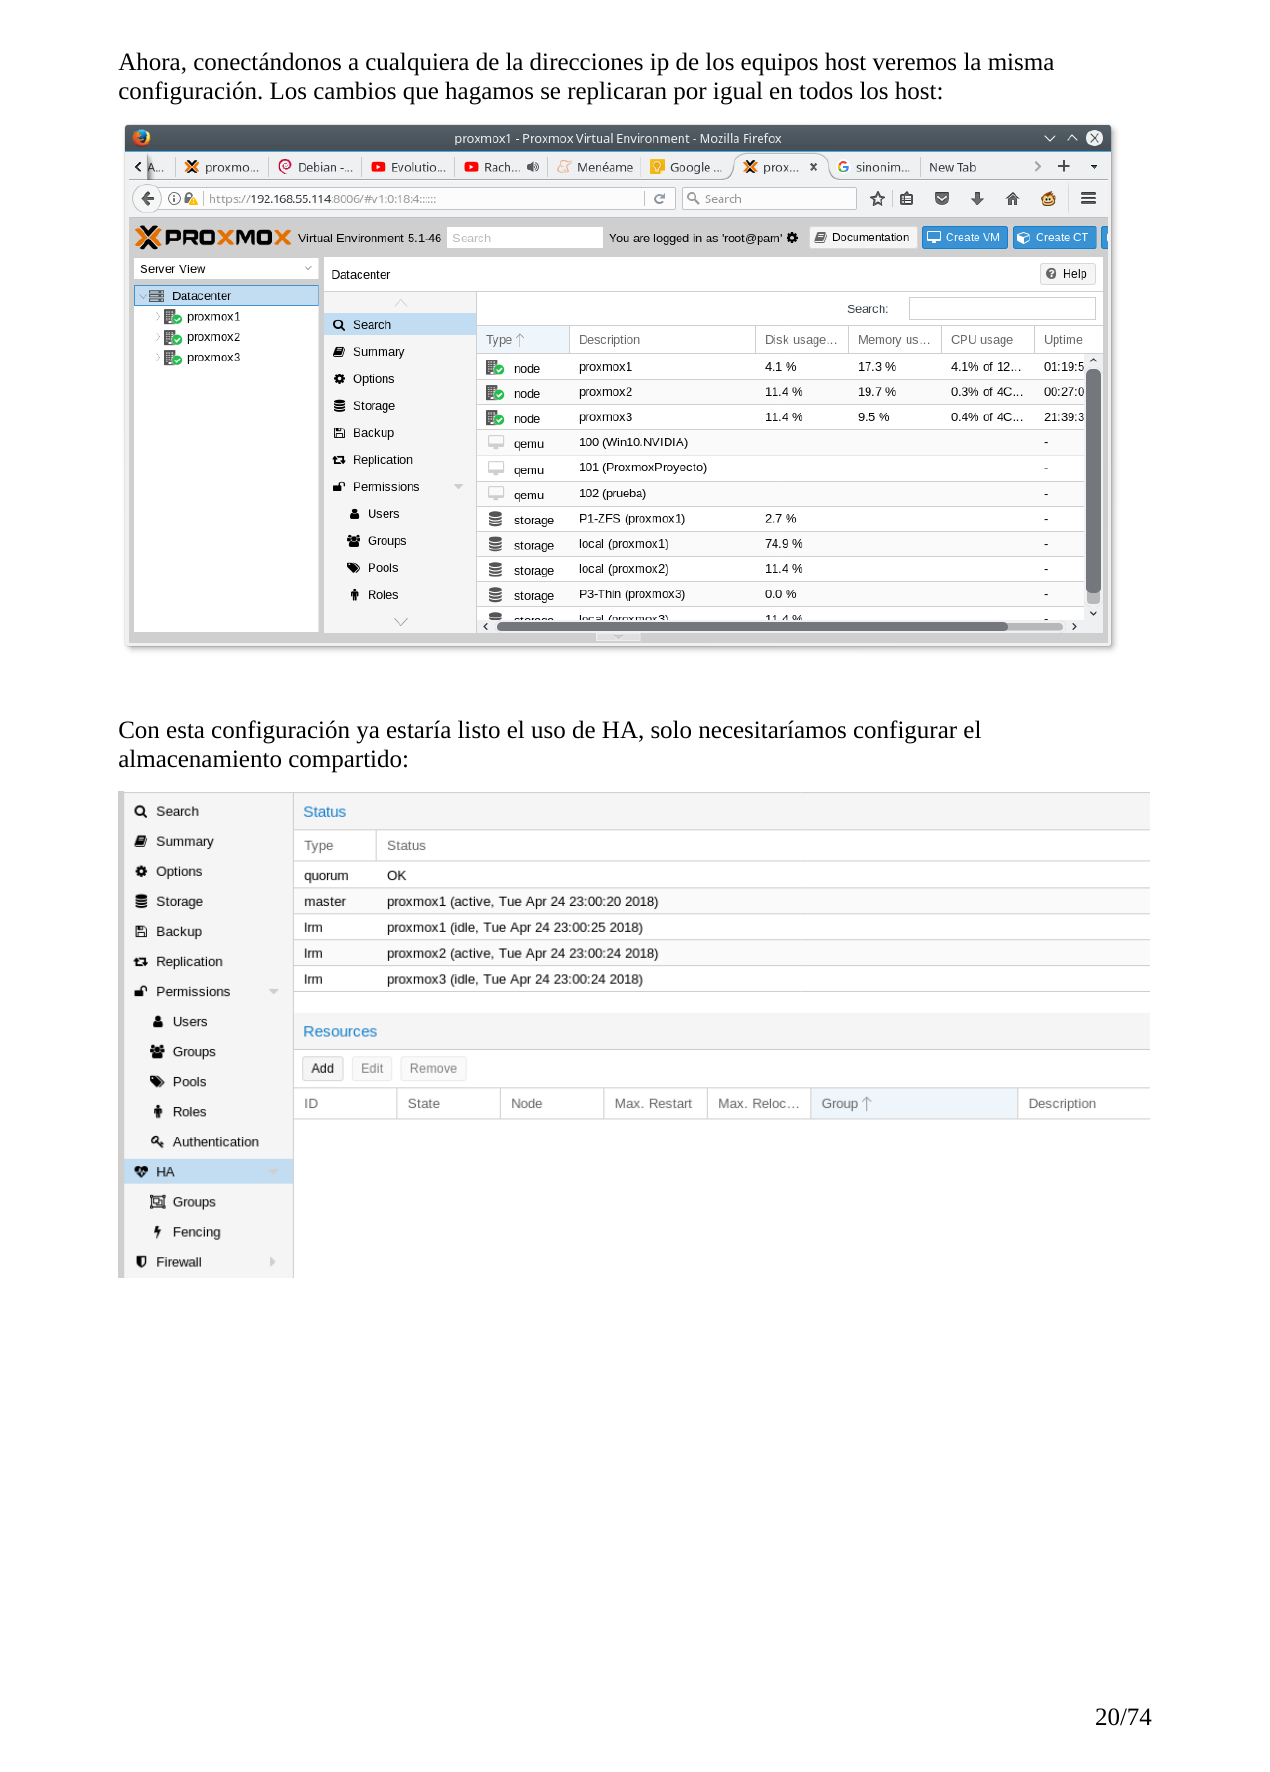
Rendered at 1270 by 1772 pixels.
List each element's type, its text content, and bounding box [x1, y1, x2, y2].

picture [118, 791, 1150, 1278]
picture [118, 118, 1123, 658]
text Ahora, conectándonos a cualquiera de la direcciones ip de los equipos host veremos la misma configuración. Los cambios que hagamos se replicaran por igual en todos los host: [118, 47, 1152, 105]
text Con esta configuración ya estaría listo el uso de HA, solo necesitaríamos configurar el almacenamiento compartido: [118, 715, 1152, 772]
